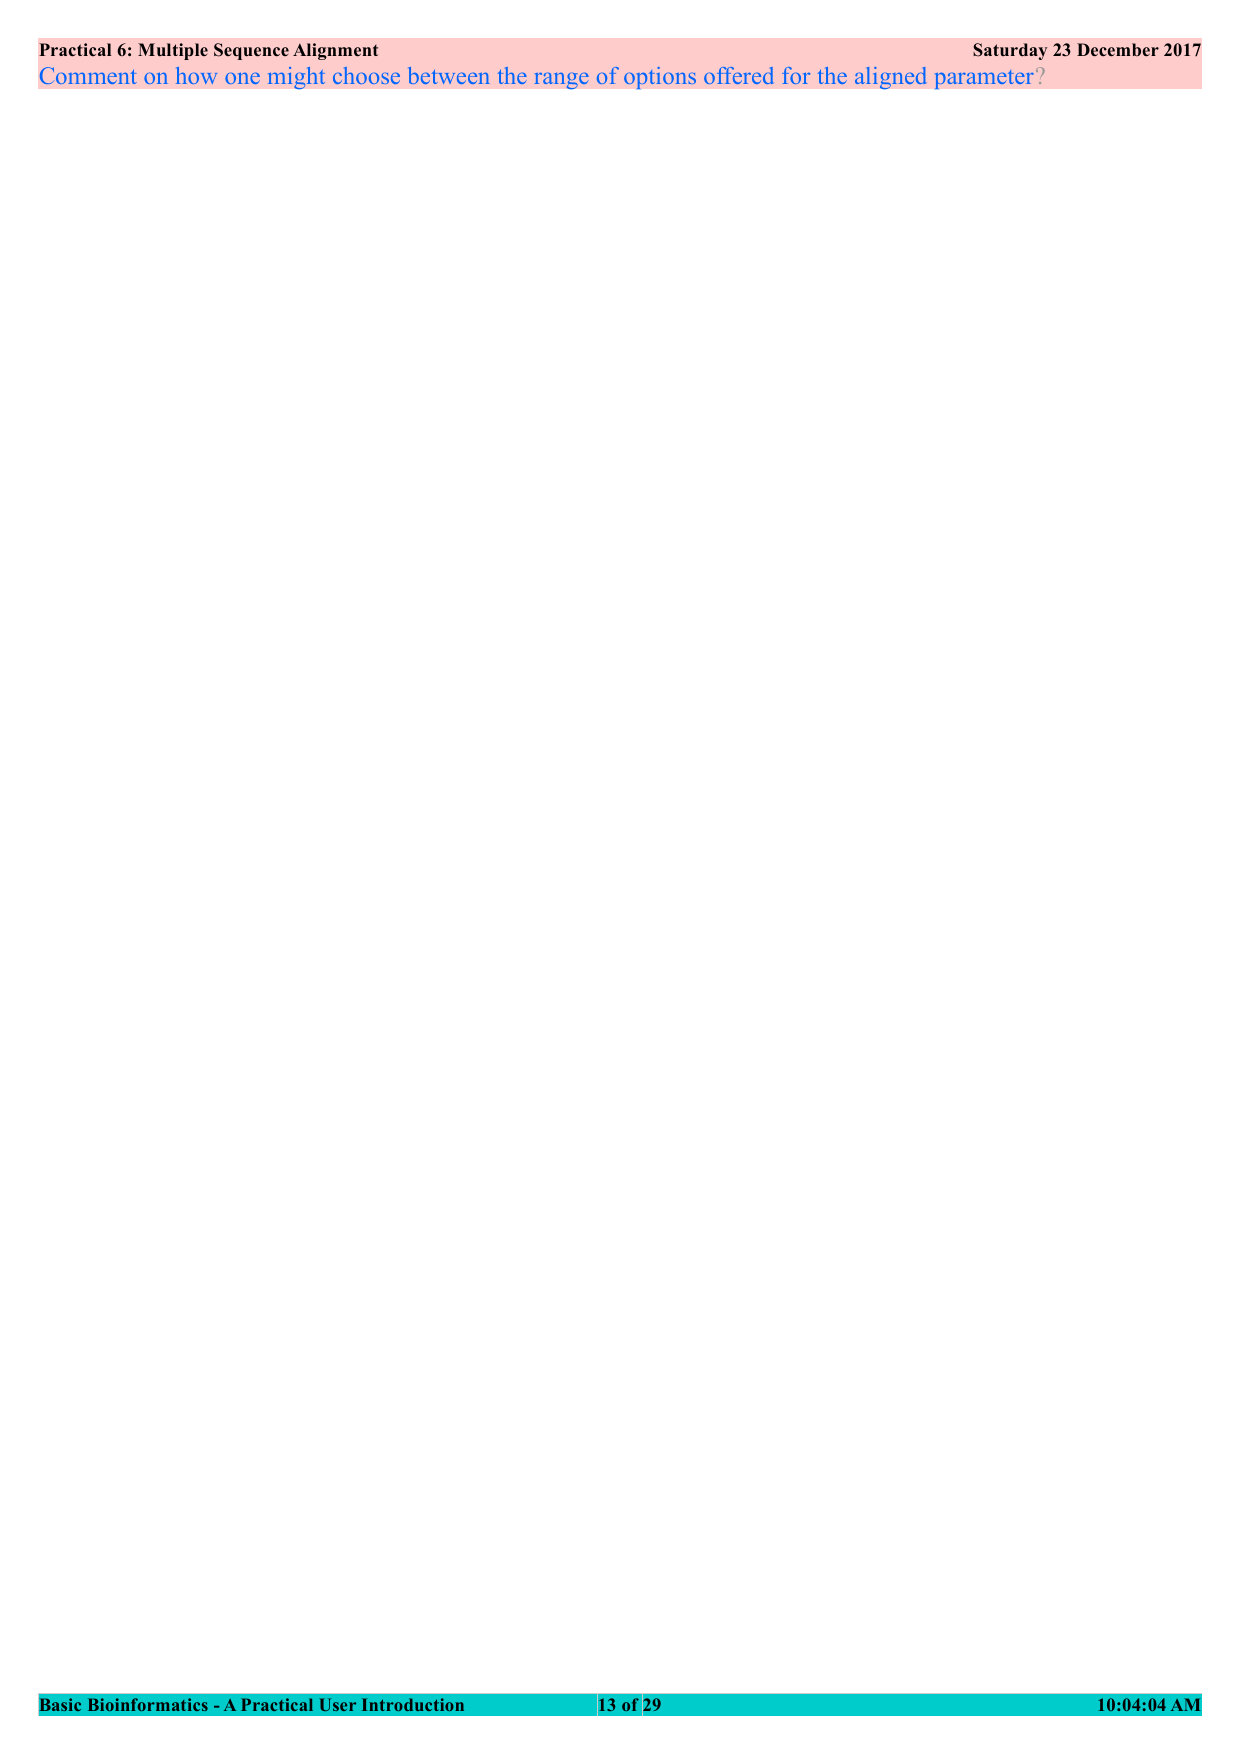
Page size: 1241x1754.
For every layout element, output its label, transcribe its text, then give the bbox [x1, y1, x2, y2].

text Comment on how one might choose between the range of options offered for the aligned parameter? [38, 61, 1202, 89]
